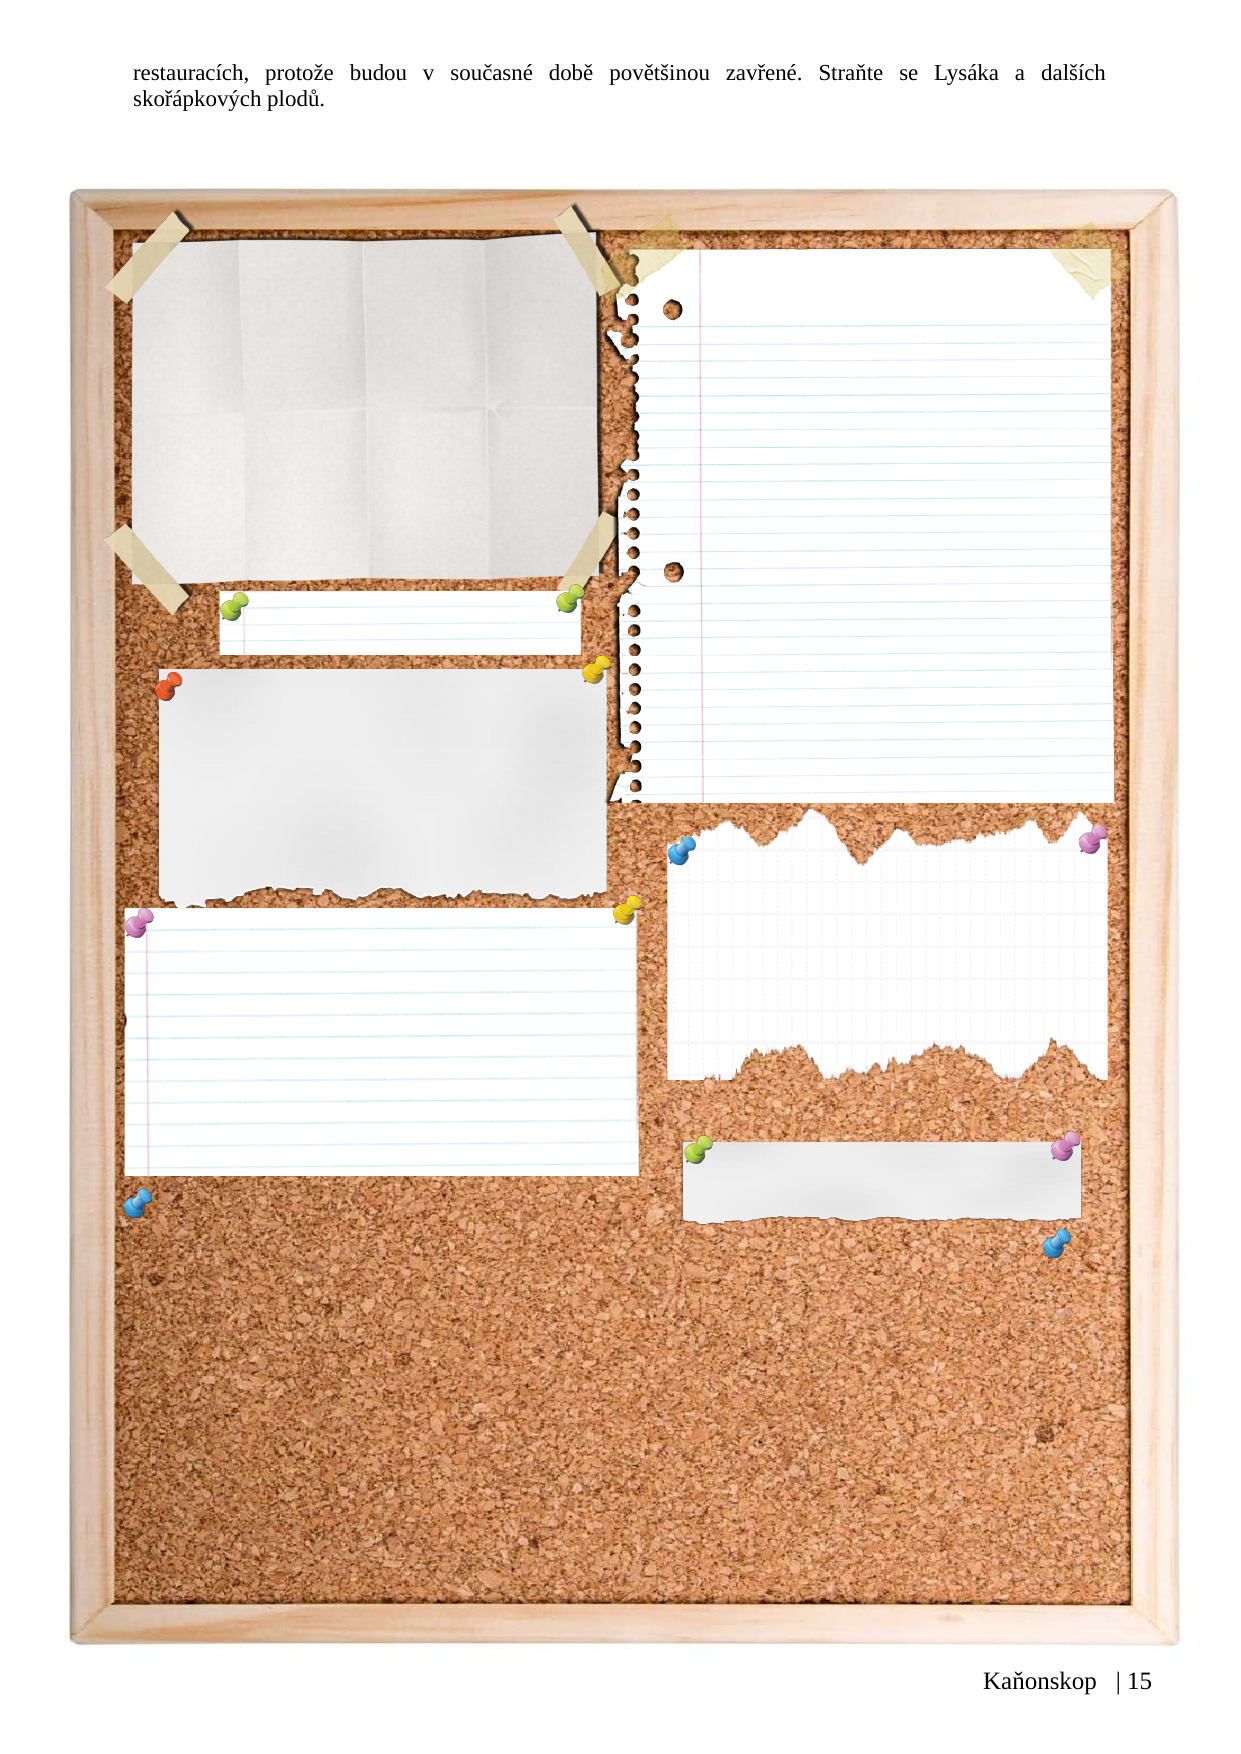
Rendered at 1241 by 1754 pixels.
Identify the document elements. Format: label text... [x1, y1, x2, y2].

picture [64, 185, 1187, 1651]
text Osobám v Zodiánu Eternity doporučuji oblékat gumáky v křiklavých odstínech oranžové a slavnostní smoking s motýlkem ve stejné barvě jako gumáky. Chybu ale rozhodně neuděláte ani v případě, že vynecháte smoking a oblečete jen slanostní. Rozhodně neočekávejte vlídné přijetí v luxusních restauracích, protože budou v současné době povětšinou zavřené. Straňte se Lysáka a dalších skořápkových plodů. [133, 59, 1107, 112]
